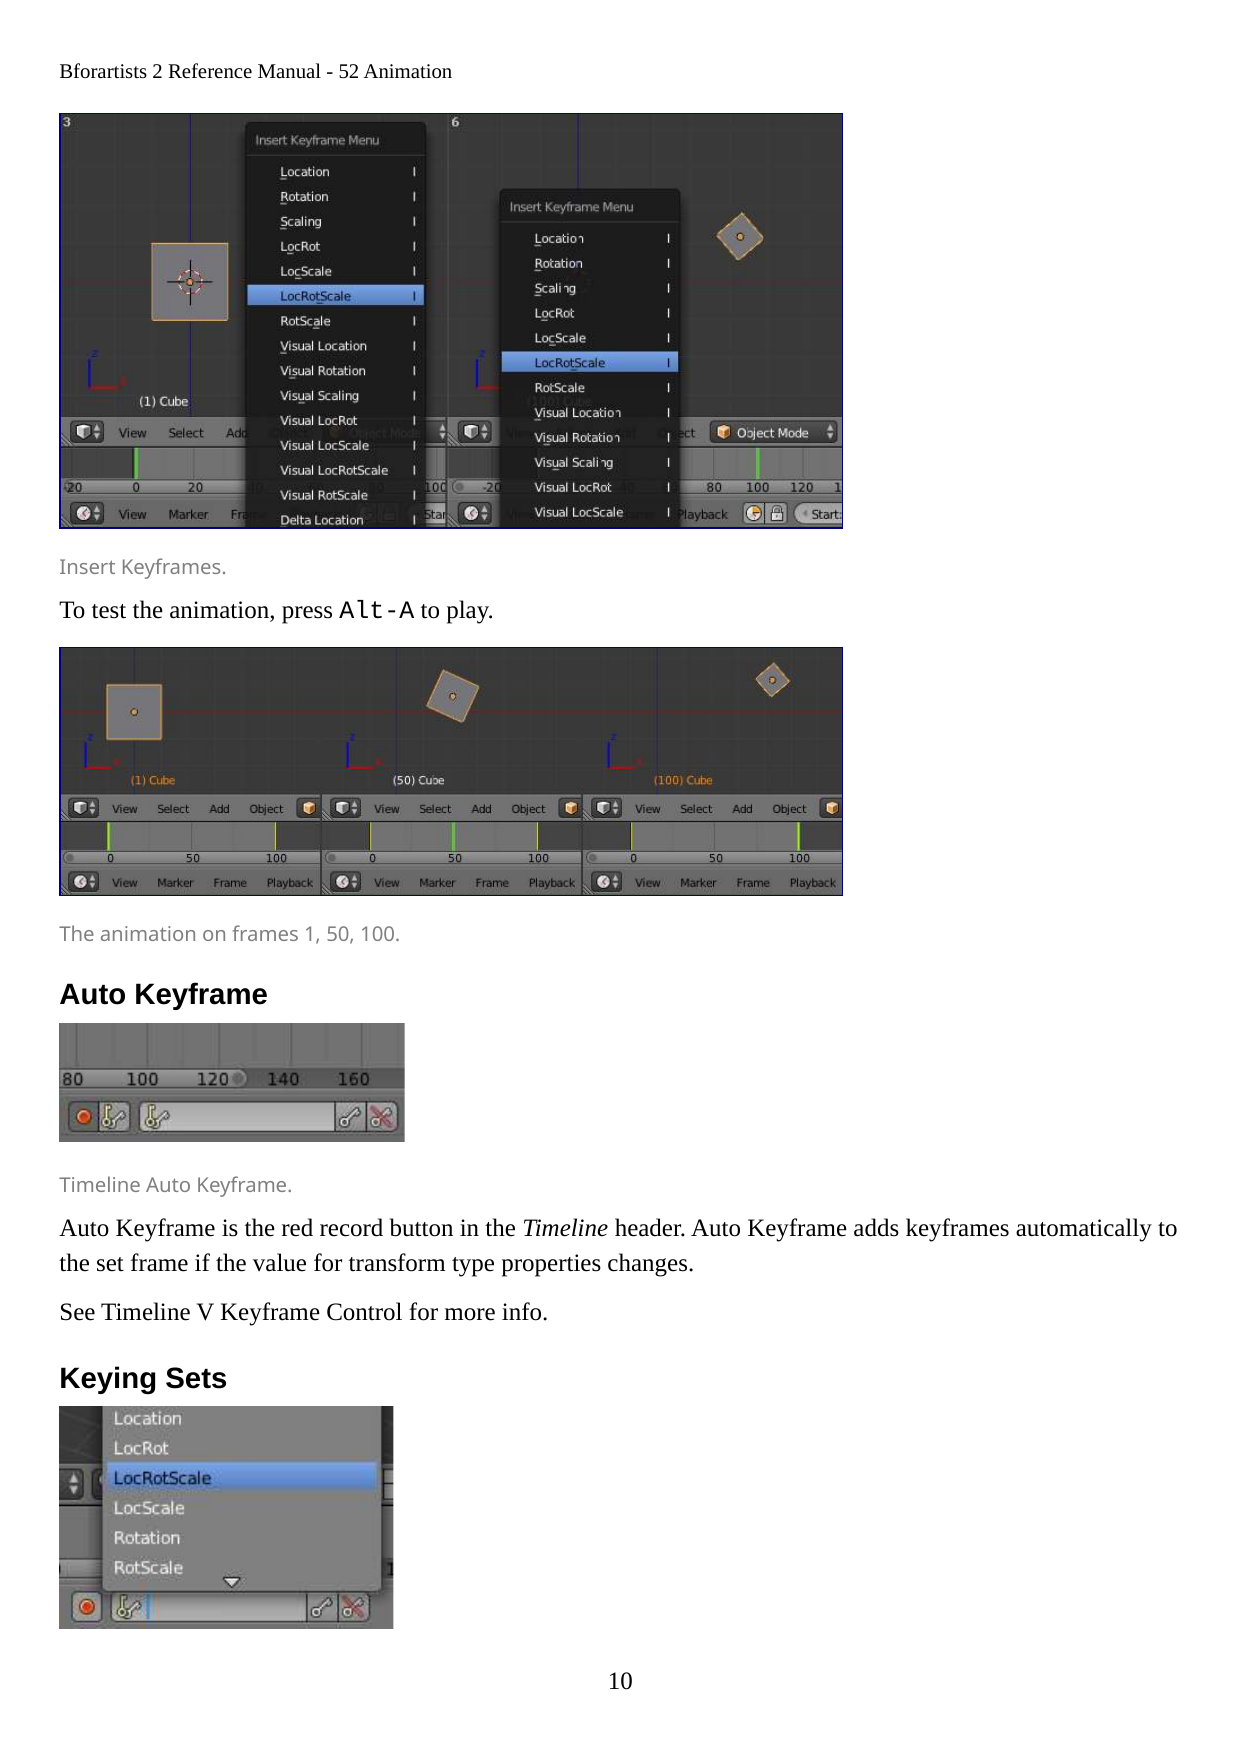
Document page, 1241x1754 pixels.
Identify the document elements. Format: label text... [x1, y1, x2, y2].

text The animation on frames 1, 50, 100. [59, 916, 1181, 948]
text Timeline Auto Keyframe. [59, 1168, 1181, 1199]
text See Timeline V Keyframe Control for more info. [59, 1297, 1181, 1326]
text Auto Keyframe is the red record button in the Timeline header. Auto Keyframe adds keyframes automatically to the set frame if the value for transform type properties changes. [59, 1213, 1181, 1277]
subtitle Keying Sets [59, 1361, 1181, 1394]
subtitle Auto Keyframe [59, 977, 1181, 1011]
picture [61, 114, 842, 527]
text Insert Keyframes. [59, 549, 1181, 580]
text To test the animation, press Alt-A to play. [59, 595, 1181, 626]
picture [59, 1023, 405, 1142]
picture [61, 648, 842, 895]
picture [59, 1406, 394, 1629]
